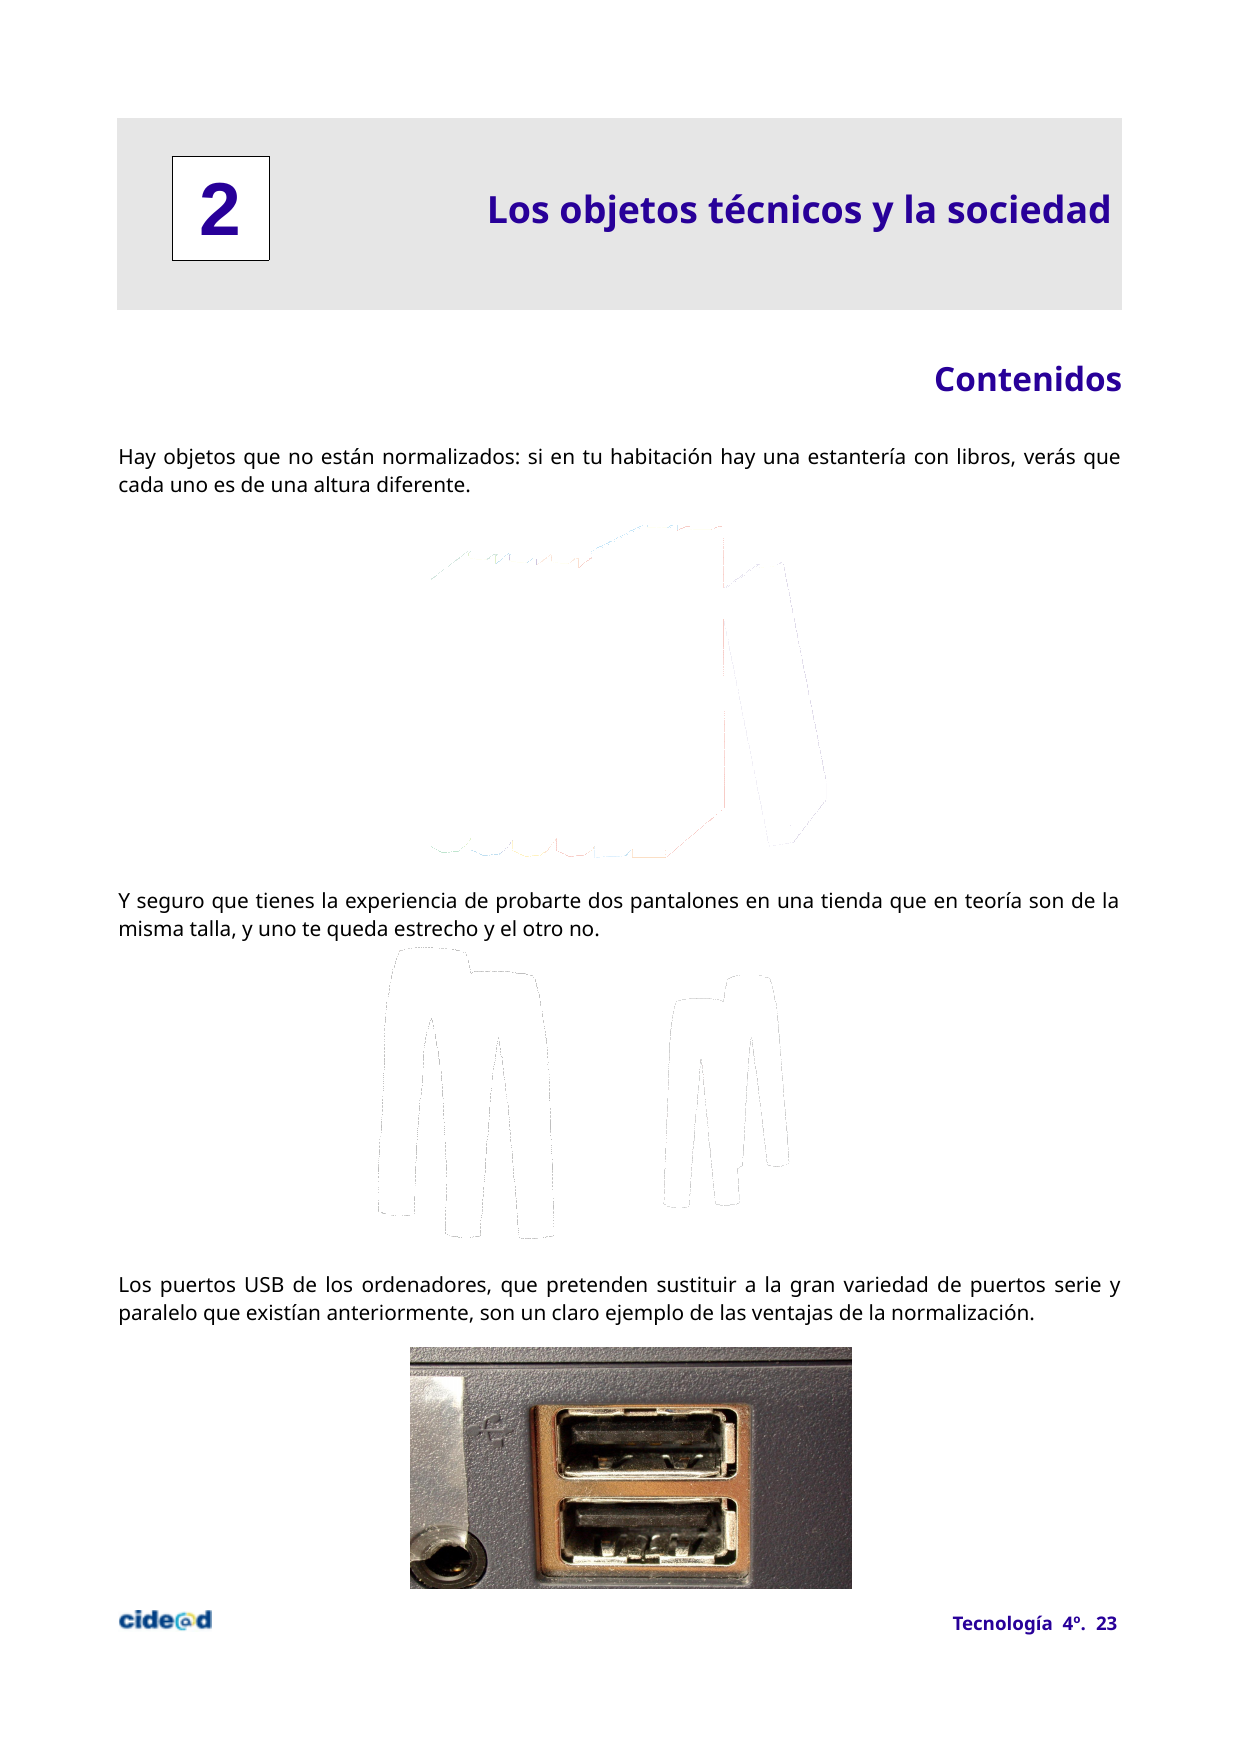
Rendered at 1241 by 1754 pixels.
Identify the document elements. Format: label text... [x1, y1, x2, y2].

table_header Los objetos técnicos y la sociedad [117, 118, 1122, 310]
text Hay objetos que no están normalizados: si en tu habitación hay una estantería con libros, verás que cada uno es de una altura diferente. [118, 442, 1122, 499]
picture [118, 1610, 212, 1632]
text Y seguro que tienes la experiencia de probarte dos pantalones en una tienda que en teoría son de la misma talla, y uno te queda estrecho y el otro no. [118, 886, 1122, 943]
picture [410, 1347, 852, 1589]
text Los puertos USB de los ordenadores, que pretenden sustituir a la gran variedad de puertos serie y paralelo que existían anteriormente, son un claro ejemplo de las ventajas de la normalización. [118, 1270, 1122, 1327]
text Contenidos [118, 356, 1122, 401]
